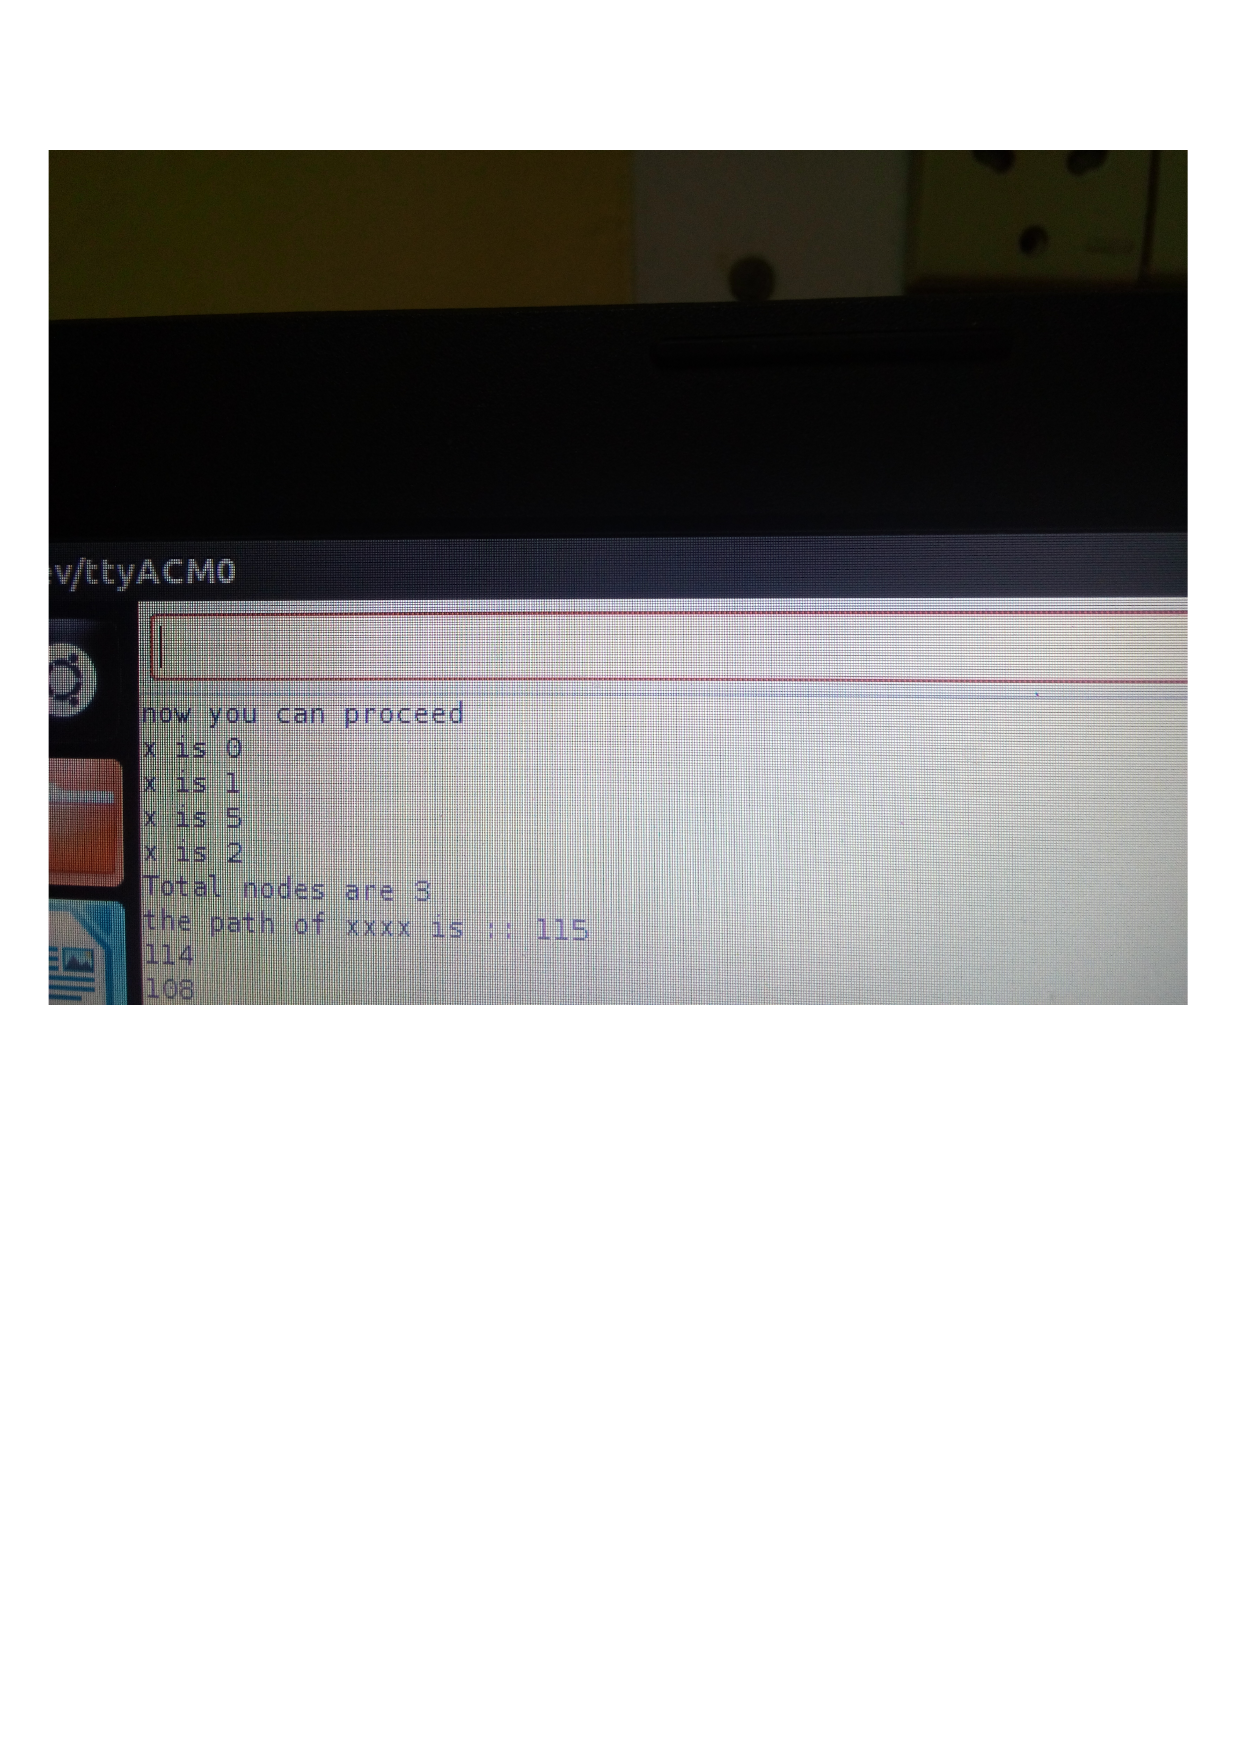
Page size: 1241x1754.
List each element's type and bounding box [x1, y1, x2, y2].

picture [48, 150, 1188, 1005]
